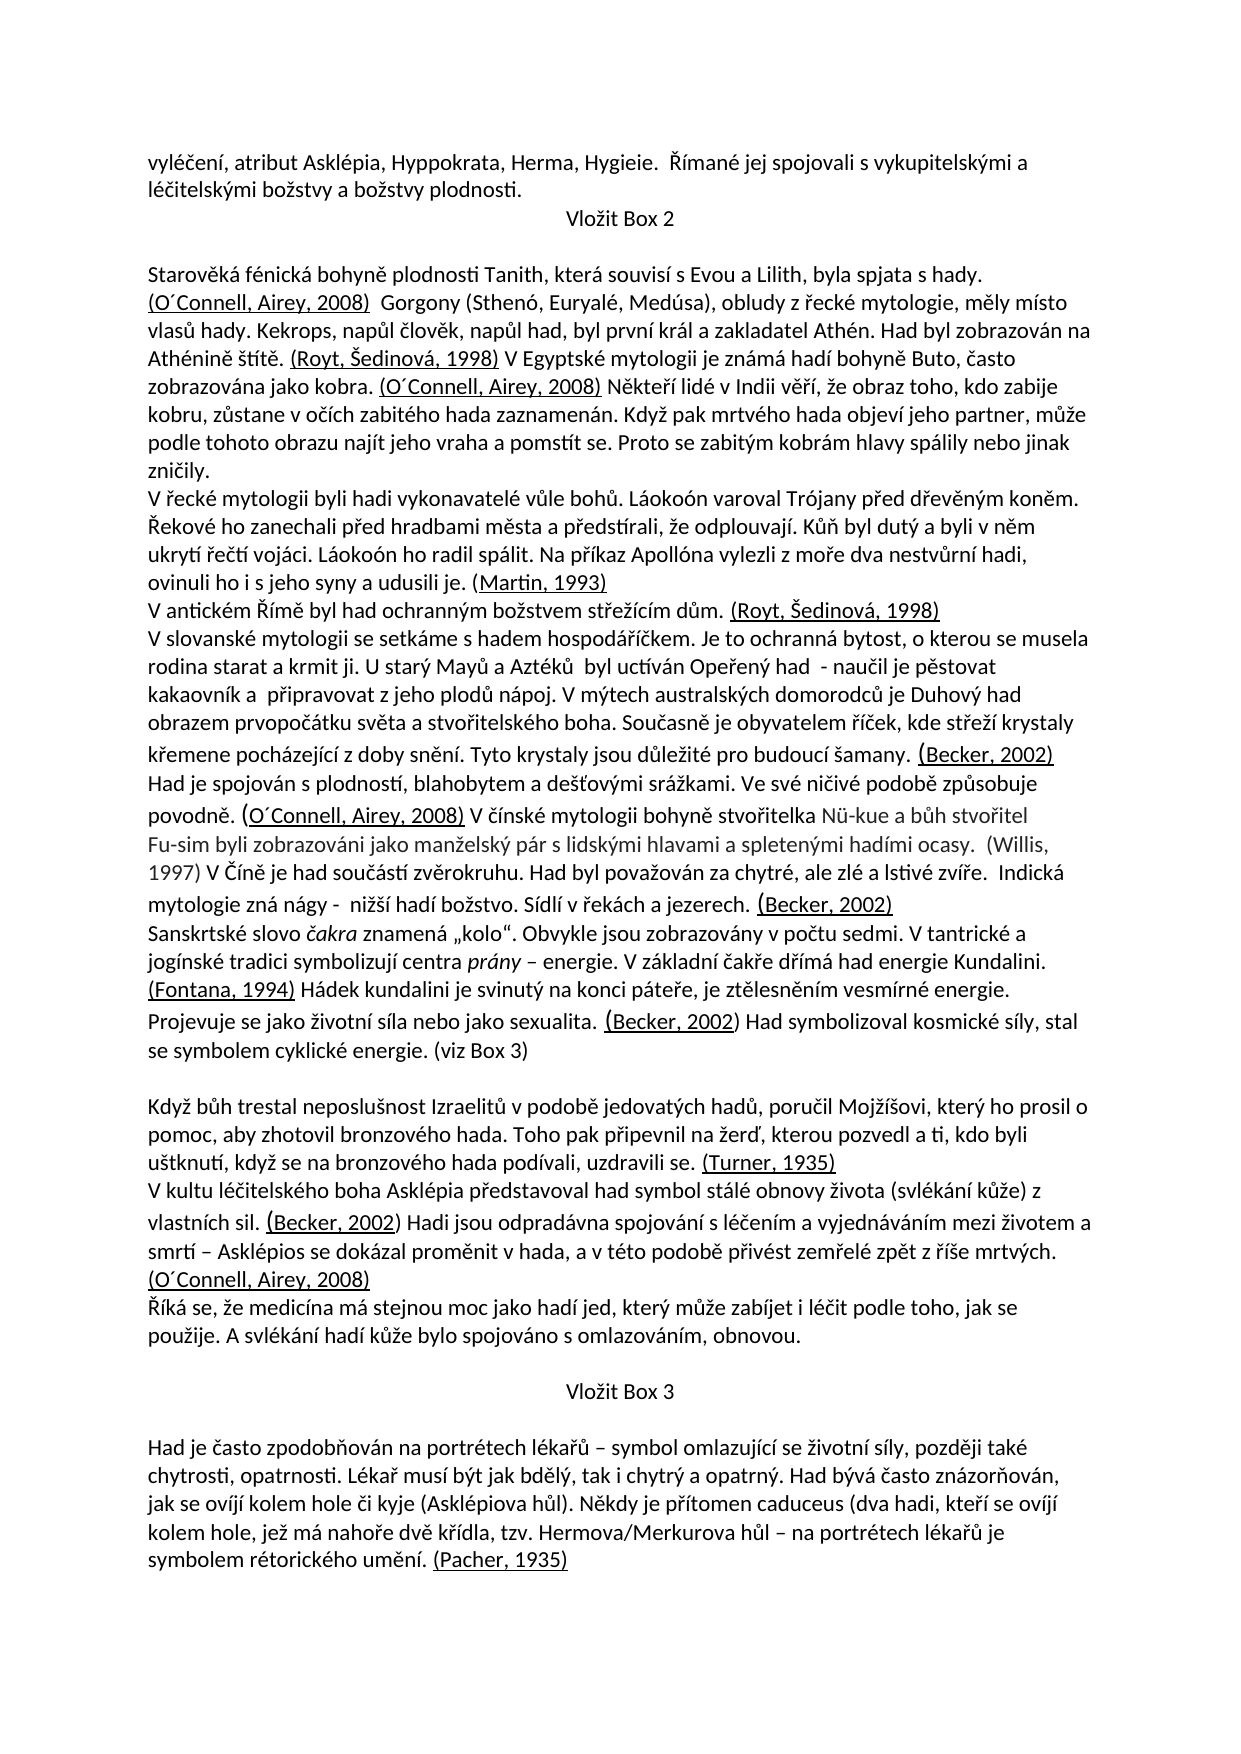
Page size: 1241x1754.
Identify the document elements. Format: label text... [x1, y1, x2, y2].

text Sanskrtské slovo čakra znamená „kolo“. Obvykle jsou zobrazovány v počtu sedmi. V tantrické a jogínské tradici symbolizují centra prány – energie. V základní čakře dřímá had energie Kundalini. (Fontana, 1994) Hádek kundalini je svinutý na konci páteře, je ztělesněním vesmírné energie. Projevuje se jako životní síla nebo jako sexualita. (Becker, 2002) Had symbolizoval kosmické síly, stal se symbolem cyklické energie. (viz Box 3) [148, 919, 1093, 1064]
text V řecké mytologii byli hadi vykonavatelé vůle bohů. Láokoón varoval Trójany před dřevěným koněm. Řekové ho zanechali před hradbami města a předstírali, že odplouvají. Kůň byl dutý a byli v něm ukrytí řečtí vojáci. Láokoón ho radil spálit. Na příkaz Apollóna vylezli z moře dva nestvůrní hadi, ovinuli ho i s jeho syny a udusili je. (Martin, 1993) [148, 484, 1093, 596]
text Vložit Box 3 [148, 1377, 1093, 1406]
text vyléčení, atribut Asklépia, Hyppokrata, Herma, Hygieie. Římané jej spojovali s vykupitelskými a léčitelskými božstvy a božstvy plodnosti. [148, 148, 1093, 204]
text Říká se, že medicína má stejnou moc jako hadí jed, který může zabíjet i léčit podle toho, jak se použije. A svlékání hadí kůže bylo spojováno s omlazováním, obnovou. [148, 1293, 1093, 1349]
text Starověká fénická bohyně plodnosti Tanith, která souvisí s Evou a Lilith, byla spjata s hady. [148, 260, 1093, 288]
text V kultu léčitelského boha Asklépia představoval had symbol stálé obnovy života (svlékání kůže) z vlastních sil. (Becker, 2002) Hadi jsou odpradávna spojování s léčením a vyjednáváním mezi životem a smrtí – Asklépios se dokázal proměnit v hada, a v této podobě přivést zemřelé zpět z říše mrtvých. [148, 1176, 1093, 1265]
text Fu-sim byli zobrazováni jako manželský pár s lidskými hlavami a spletenými hadími ocasy. (Willis, 1997) V Číně je had součástí zvěrokruhu. Had byl považován za chytré, ale zlé a lstivé zvíře. Indická mytologie zná nágy - nižší hadí božstvo. Sídlí v řekách a jezerech. (Becker, 2002) [148, 830, 1093, 919]
text (O´Connell, Airey, 2008) [148, 1265, 1093, 1293]
text Vložit Box 2 [148, 204, 1093, 232]
text Když bůh trestal neposlušnost Izraelitů v podobě jedovatých hadů, poručil Mojžíšovi, který ho prosil o pomoc, aby zhotovil bronzového hada. Toho pak připevnil na žerď, kterou pozvedl a ti, kdo byli uštknutí, když se na bronzového hada podívali, uzdravili se. (Turner, 1935) [148, 1092, 1093, 1176]
text (O´Connell, Airey, 2008) Gorgony (Sthenó, Euryalé, Medúsa), obludy z řecké mytologie, měly místo vlasů hady. Kekrops, napůl člověk, napůl had, byl první král a zakladatel Athén. Had byl zobrazován na Athénině štítě. (Royt, Šedinová, 1998) V Egyptské mytologii je známá hadí bohyně Buto, často zobrazována jako kobra. (O´Connell, Airey, 2008) Někteří lidé v Indii věří, že obraz toho, kdo zabije kobru, zůstane v očích zabitého hada zaznamenán. Když pak mrtvého hada objeví jeho partner, může podle tohoto obrazu najít jeho vraha a pomstít se. Proto se zabitým kobrám hlavy spálily nebo jinak zničily. [148, 288, 1093, 484]
text V antickém Římě byl had ochranným božstvem střežícím dům. (Royt, Šedinová, 1998) [148, 596, 1093, 624]
text V slovanské mytologii se setkáme s hadem hospodáříčkem. Je to ochranná bytost, o kterou se musela rodina starat a krmit ji. U starý Mayů a Aztéků byl uctíván Opeřený had - naučil je pěstovat kakaovník a připravovat z jeho plodů nápoj. V mýtech australských domorodců je Duhový had obrazem prvopočátku světa a stvořitelského boha. Současně je obyvatelem říček, kde střeží krystaly křemene pocházející z doby snění. Tyto krystaly jsou důležité pro budoucí šamany. (Becker, 2002) Had je spojován s plodností, blahobytem a dešťovými srážkami. Ve své ničivé podobě způsobuje povodně. (O´Connell, Airey, 2008) V čínské mytologii bohyně stvořitelka Nü-kue a bůh stvořitel [148, 624, 1093, 830]
text Had je často zpodobňován na portrétech lékařů – symbol omlazující se životní síly, později také chytrosti, opatrnosti. Lékař musí být jak bdělý, tak i chytrý a opatrný. Had bývá často znázorňován, jak se ovíjí kolem hole či kyje (Asklépiova hůl). Někdy je přítomen caduceus (dva hadi, kteří se ovíjí kolem hole, jež má nahoře dvě křídla, tzv. Hermova/Merkurova hůl – na portrétech lékařů je symbolem rétorického umění. (Pacher, 1935) [148, 1433, 1093, 1574]
